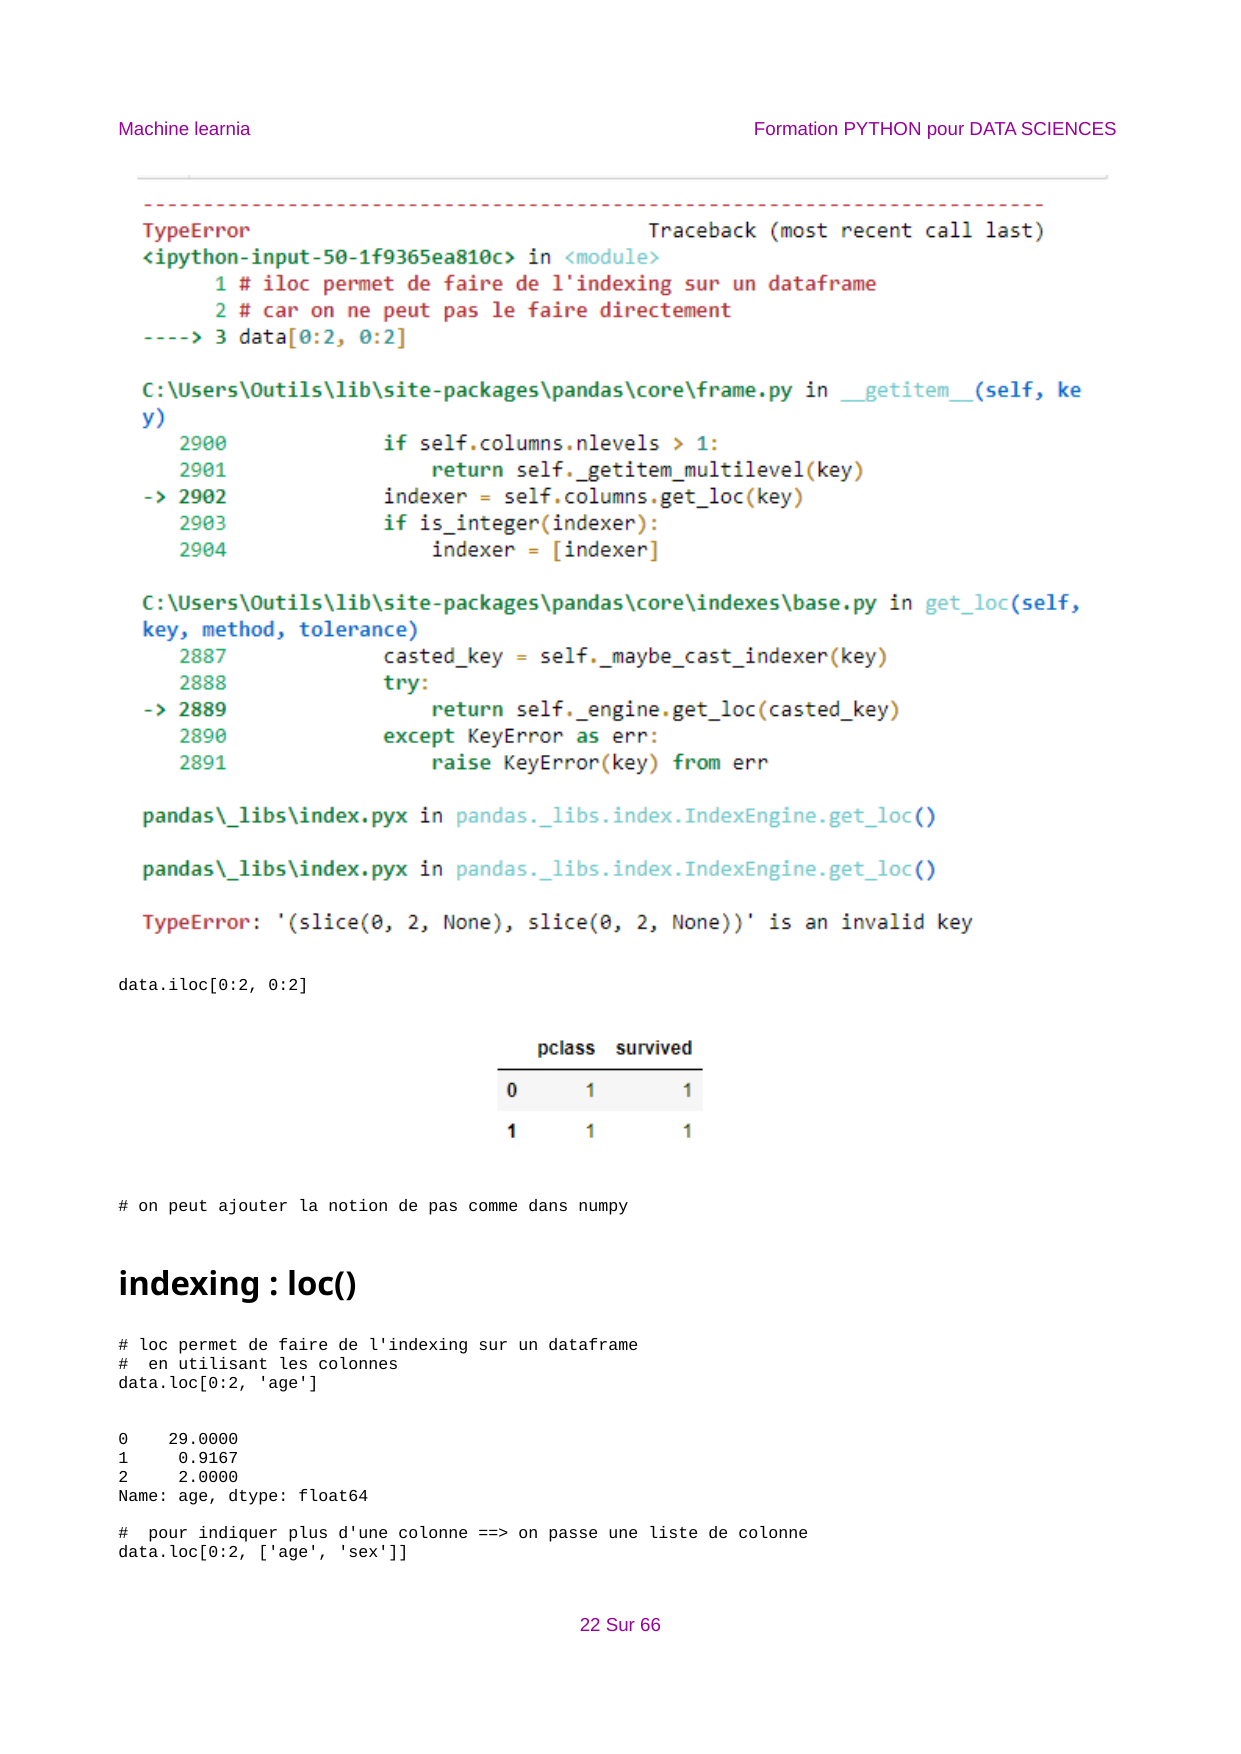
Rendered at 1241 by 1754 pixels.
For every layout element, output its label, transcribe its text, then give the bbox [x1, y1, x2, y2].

picture [490, 1014, 750, 1160]
text # loc permet de faire de l'indexing sur un dataframe [118, 1336, 1122, 1355]
text data.loc[0:2, 'age'] [118, 1374, 1122, 1393]
text data.loc[0:2, ['age', 'sex']] [118, 1544, 1122, 1563]
text # en utilisant les colonnes [118, 1355, 1122, 1374]
text # on peut ajouter la notion de pas comme dans numpy [118, 1198, 1122, 1217]
text # pour indiquer plus d'une colonne ==> on passe une liste de colonne [118, 1525, 1122, 1544]
text 1 0.9167 [118, 1449, 1122, 1468]
picture [137, 175, 1113, 959]
text 0 29.0000 [118, 1431, 1122, 1449]
text Name: age, dtype: float64 [118, 1487, 1122, 1506]
subtitle indexing : loc() [118, 1260, 1122, 1305]
text data.iloc[0:2, 0:2] [118, 977, 1122, 996]
text 2 2.0000 [118, 1468, 1122, 1487]
